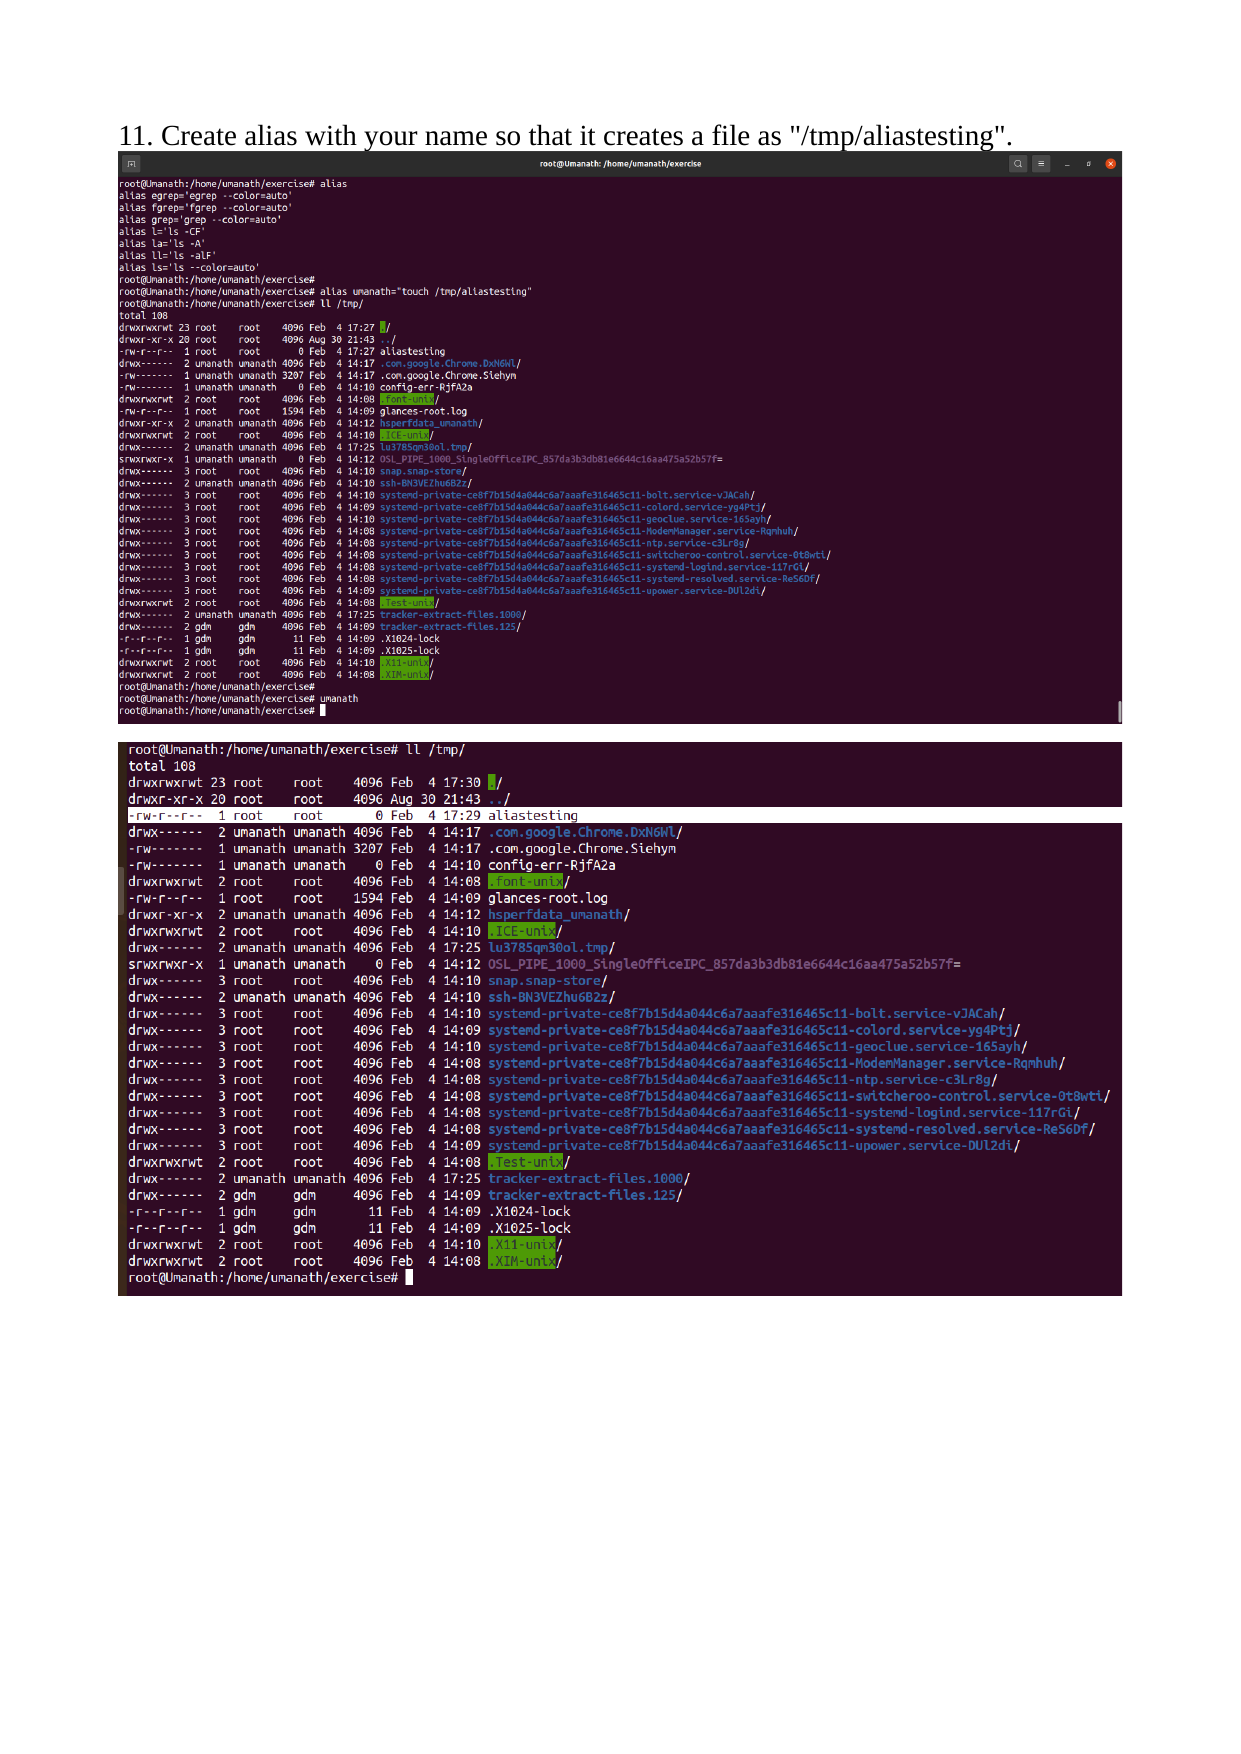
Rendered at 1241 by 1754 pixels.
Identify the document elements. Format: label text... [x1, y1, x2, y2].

picture [118, 742, 1123, 1296]
picture [118, 151, 1123, 724]
text 11. Create alias with your name so that it creates a file as "/tmp/aliastesting". [118, 118, 1122, 151]
